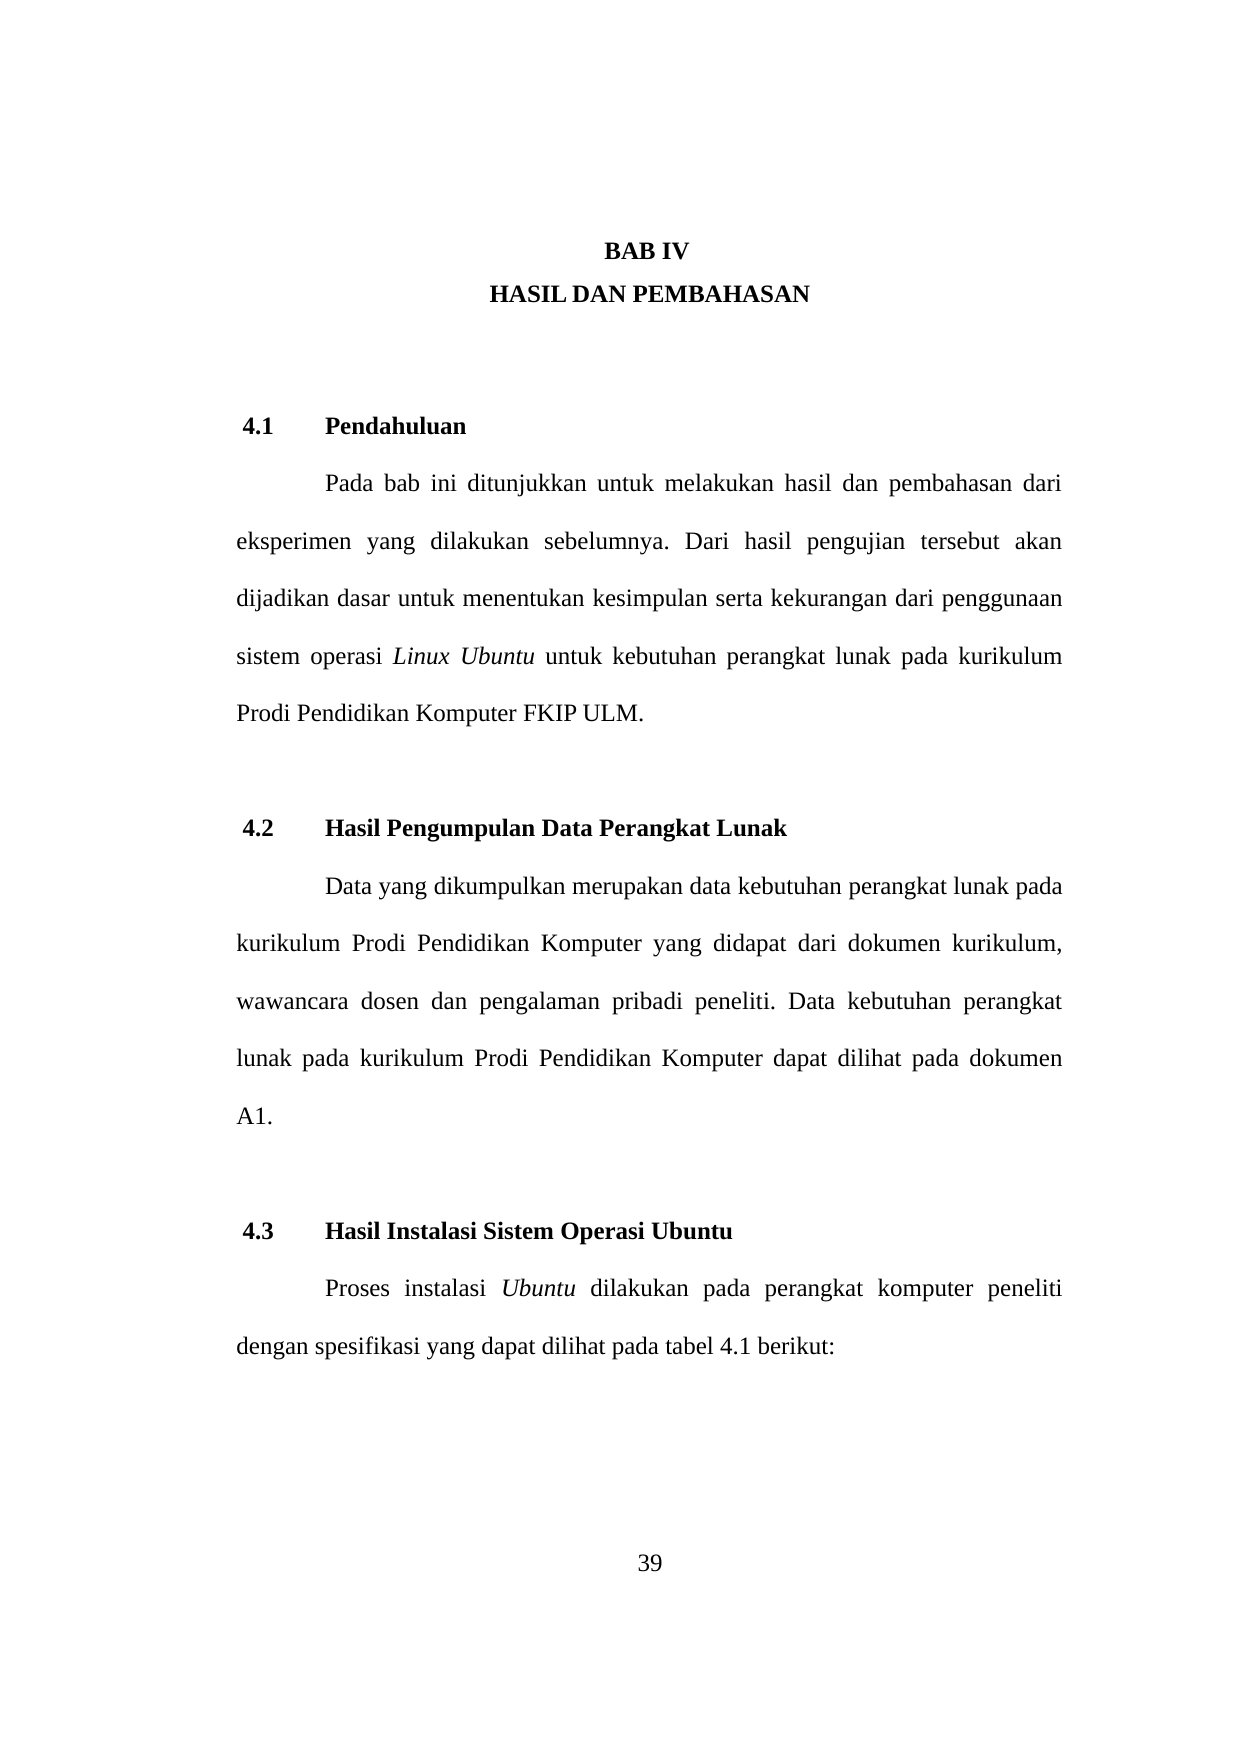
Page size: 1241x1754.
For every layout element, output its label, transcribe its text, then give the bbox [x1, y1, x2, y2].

text Proses instalasi Ubuntu dilakukan pada perangkat komputer peneliti dengan spesifikasi yang dapat dilihat pada tabel 4.1 berikut: [236, 1273, 1063, 1360]
text Data yang dikumpulkan merupakan data kebutuhan perangkat lunak pada kurikulum Prodi Pendidikan Komputer yang didapat dari dokumen kurikulum, wawancara dosen dan pengalaman pribadi peneliti. Data kebutuhan perangkat lunak pada kurikulum Prodi Pendidikan Komputer dapat dilihat pada dokumen A1. [236, 871, 1063, 1130]
text Pada bab ini ditunjukkan untuk melakukan hasil dan pembahasan dari eksperimen yang dilakukan sebelumnya. Dari hasil pengujian tersebut akan dijadikan dasar untuk menentukan kesimpulan serta kekurangan dari penggunaan sistem operasi Linux Ubuntu untuk kebutuhan perangkat lunak pada kurikulum Prodi Pendidikan Komputer FKIP ULM. [236, 468, 1063, 727]
subtitle HASIL DAN PEMBAHASAN [236, 236, 1063, 308]
subtitle Pendahuluan [236, 411, 1063, 440]
subtitle Hasil Instalasi Sistem Operasi Ubuntu [236, 1216, 1063, 1245]
subtitle Hasil Pengumpulan Data Perangkat Lunak [236, 813, 1063, 842]
